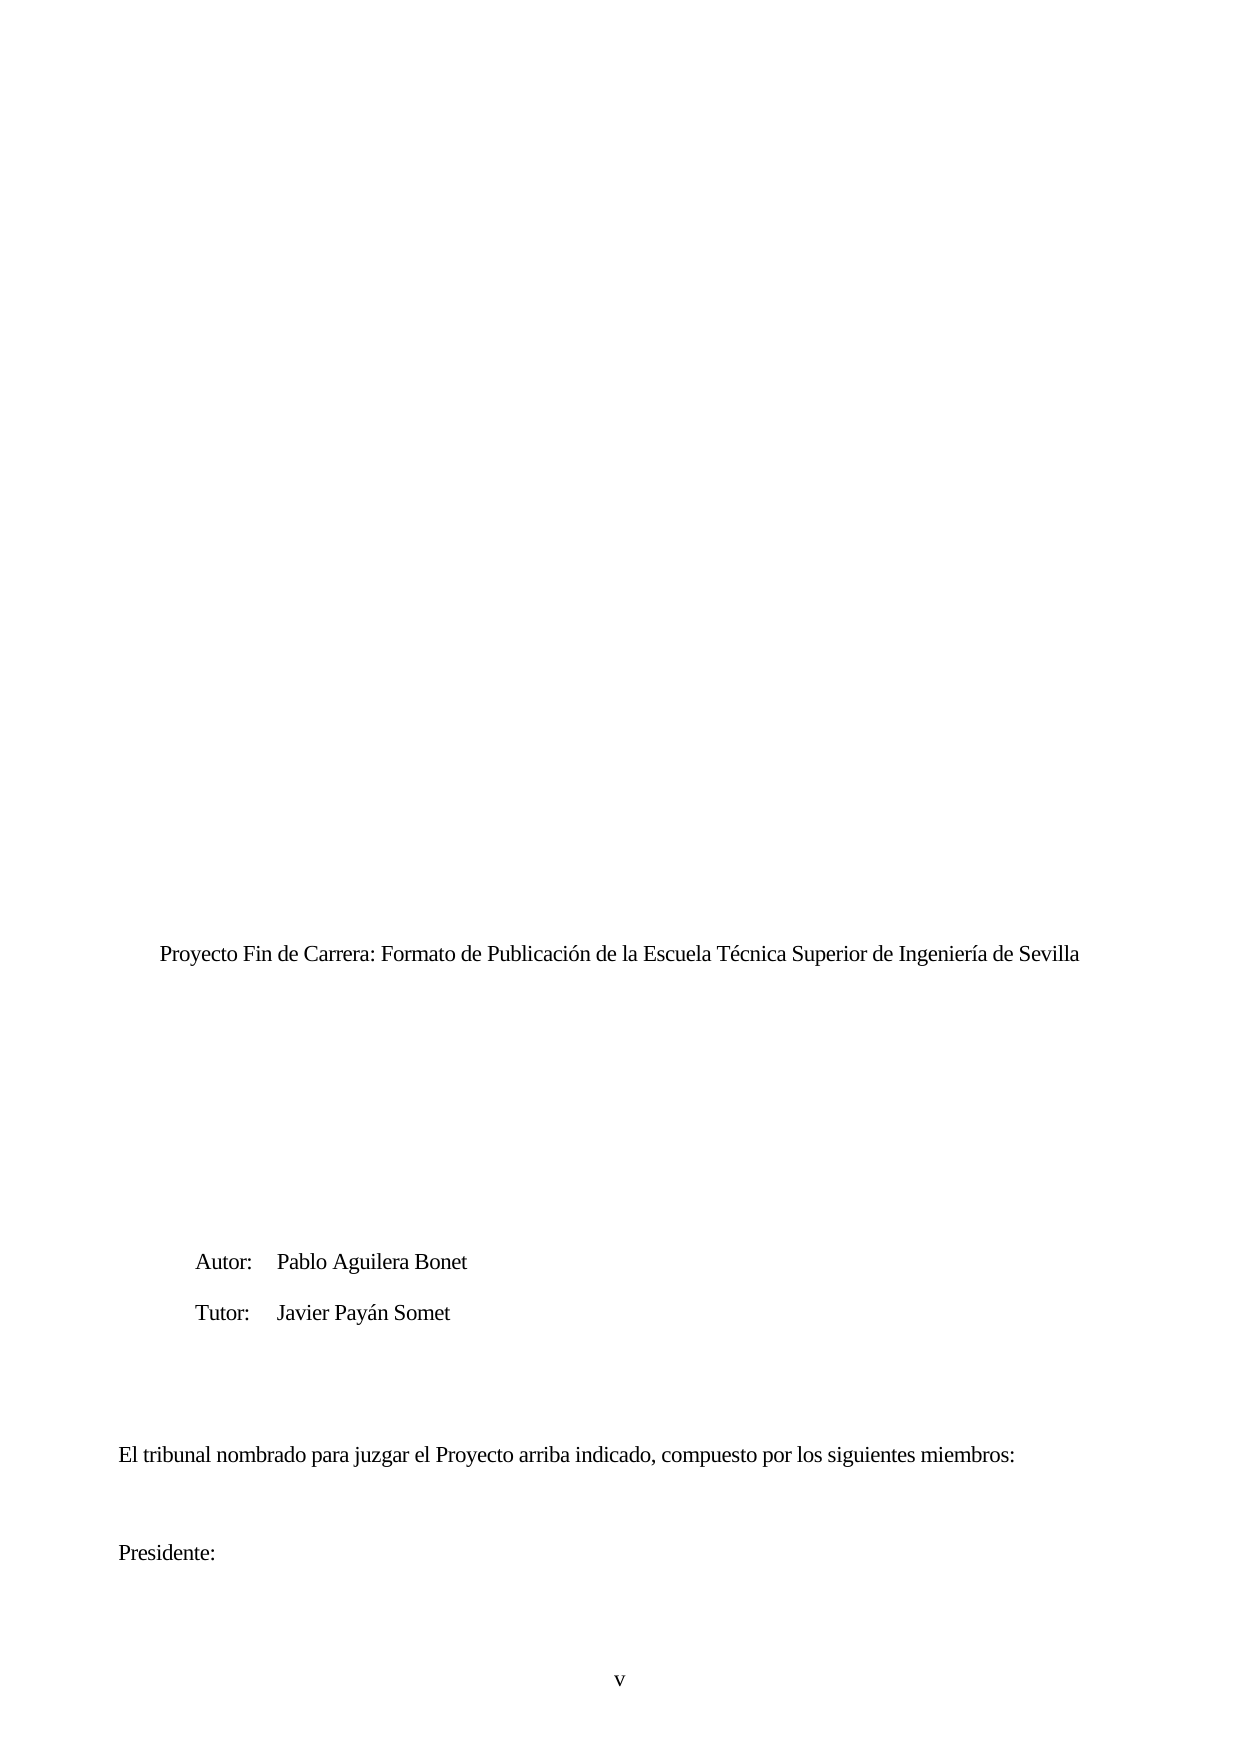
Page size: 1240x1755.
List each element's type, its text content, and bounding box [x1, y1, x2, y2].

table_cell Tutor: [184, 1287, 265, 1338]
table_cell Javier Payán Somet [265, 1287, 597, 1338]
text Proyecto Fin de Carrera: Formato de Publicación de la Escuela Técnica Superior de Ingeniería de Sevilla [118, 940, 1121, 966]
table_header Pablo Aguilera Bonet [265, 1235, 597, 1287]
table_header Autor: [184, 1235, 265, 1287]
text Presidente: [118, 1539, 1121, 1565]
text El tribunal nombrado para juzgar el Proyecto arriba indicado, compuesto por los siguientes miembros: [118, 1441, 1121, 1467]
